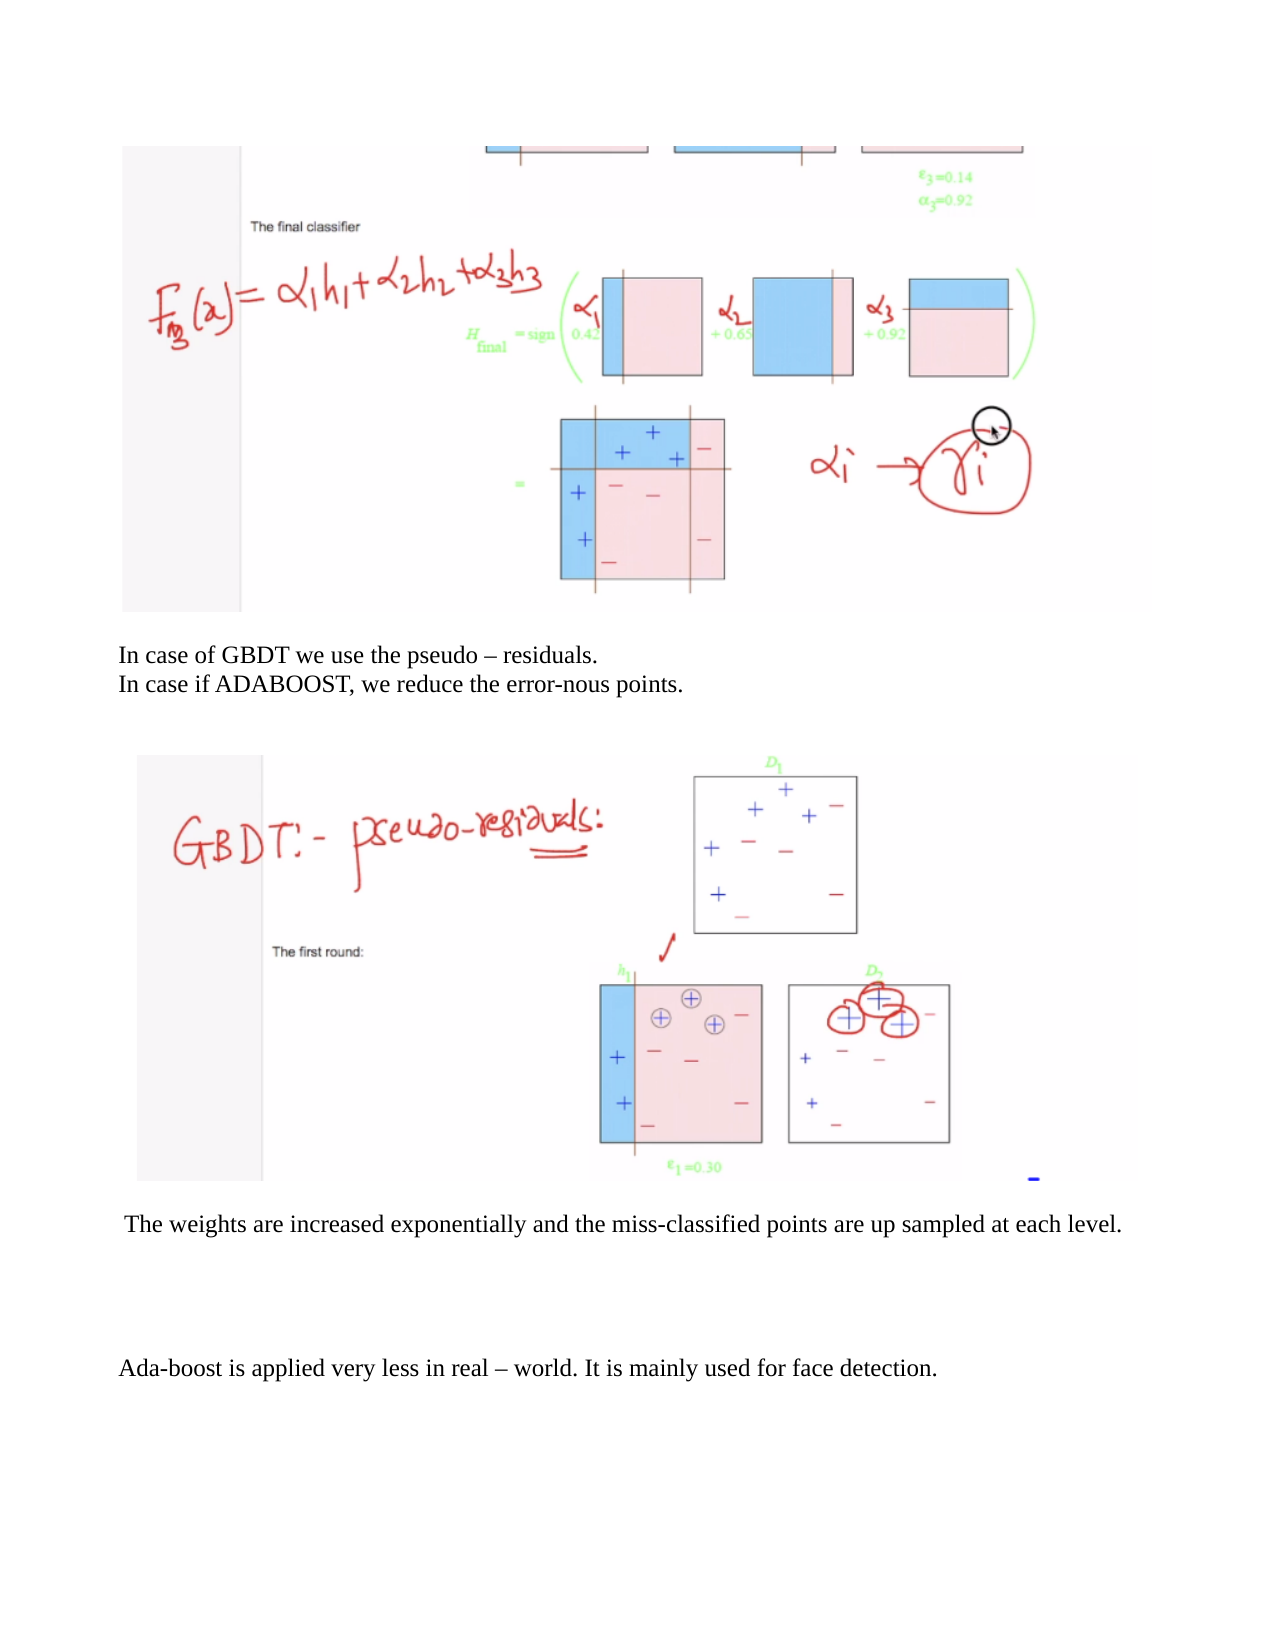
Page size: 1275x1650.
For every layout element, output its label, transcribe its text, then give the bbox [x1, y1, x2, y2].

text In case of GBDT we use the pseudo – residuals. [118, 641, 1157, 669]
text Ada-boost is applied very less in real – world. It is mainly used for face detection. [118, 1353, 1157, 1382]
text In case if ADABOOST, we reduce the error-nous points. [118, 669, 1157, 698]
text The weights are increased exponentially and the miss-classified points are up sampled at each level. [118, 1209, 1157, 1238]
picture [136, 755, 1139, 1181]
picture [122, 146, 1153, 612]
